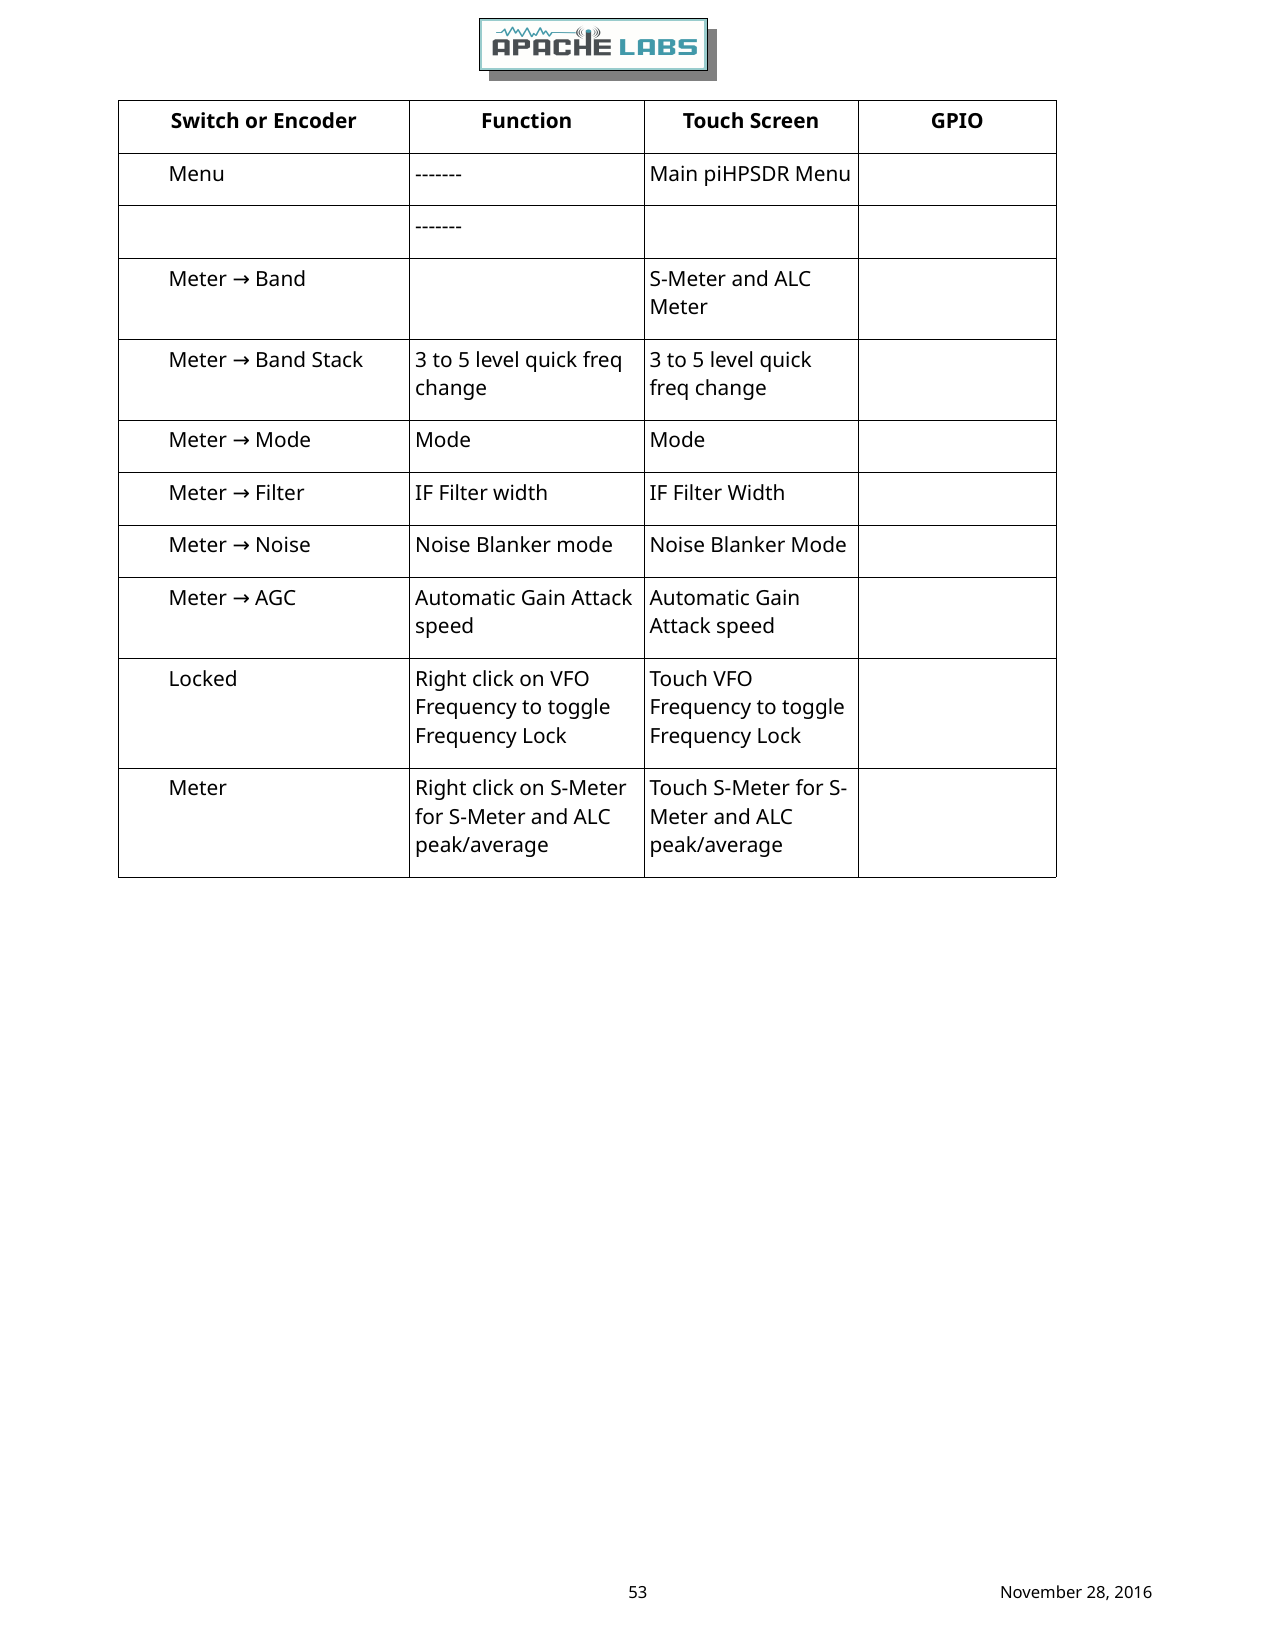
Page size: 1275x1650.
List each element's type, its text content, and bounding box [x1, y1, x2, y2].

table_cell Touch VFO Frequency to toggle Frequency Lock [645, 659, 858, 768]
table_cell 3 to 5 level quick freq change [410, 340, 644, 420]
table_cell Mode [645, 421, 858, 472]
table_cell Automatic Gain Attack speed [410, 578, 644, 658]
table_cell Meter → Filter [119, 473, 409, 525]
table_cell Menu [119, 154, 409, 205]
table_header GPIO [859, 101, 1056, 153]
table_header Switch or Encoder [119, 101, 409, 153]
table_cell Meter → Noise [119, 526, 409, 577]
table_cell [859, 421, 1056, 472]
table_cell Main piHPSDR Menu [645, 154, 858, 205]
table_cell [859, 578, 1056, 658]
table_header Touch Screen [645, 101, 858, 153]
table_cell 3 to 5 level quick freq change [645, 340, 858, 420]
table_cell Locked [119, 659, 409, 768]
table_cell IF Filter Width [645, 473, 858, 525]
table_cell Meter → AGC [119, 578, 409, 658]
table_cell S-Meter and ALC Meter [645, 259, 858, 339]
table_cell Right click on S-Meter for S-Meter and ALC peak/average [410, 769, 644, 877]
table_header Function [410, 101, 644, 153]
table_cell [410, 259, 644, 339]
table_cell [859, 259, 1056, 339]
table_cell Touch S-Meter for S-Meter and ALC peak/average [645, 769, 858, 877]
table_cell Meter → Mode [119, 421, 409, 472]
table_cell Meter [119, 769, 409, 877]
table_cell Noise Blanker Mode [645, 526, 858, 577]
table_cell Meter → Band [119, 259, 409, 339]
table_cell [859, 769, 1056, 877]
table_cell Right click on VFO Frequency to toggle Frequency Lock [410, 659, 644, 768]
table_cell Noise Blanker mode [410, 526, 644, 577]
table_cell Mode [410, 421, 644, 472]
table_cell ------- [410, 206, 644, 258]
table_cell IF Filter width [410, 473, 644, 525]
table_cell [859, 340, 1056, 420]
table_cell [859, 206, 1056, 258]
table_cell [859, 154, 1056, 205]
table_cell Meter → Band Stack [119, 340, 409, 420]
table_cell Automatic Gain Attack speed [645, 578, 858, 658]
picture [482, 21, 704, 68]
table_cell [859, 473, 1056, 525]
table_cell [859, 659, 1056, 768]
table_cell [859, 526, 1056, 577]
table_cell ------- [410, 154, 644, 205]
table_cell [645, 206, 858, 258]
table_cell [119, 206, 409, 258]
